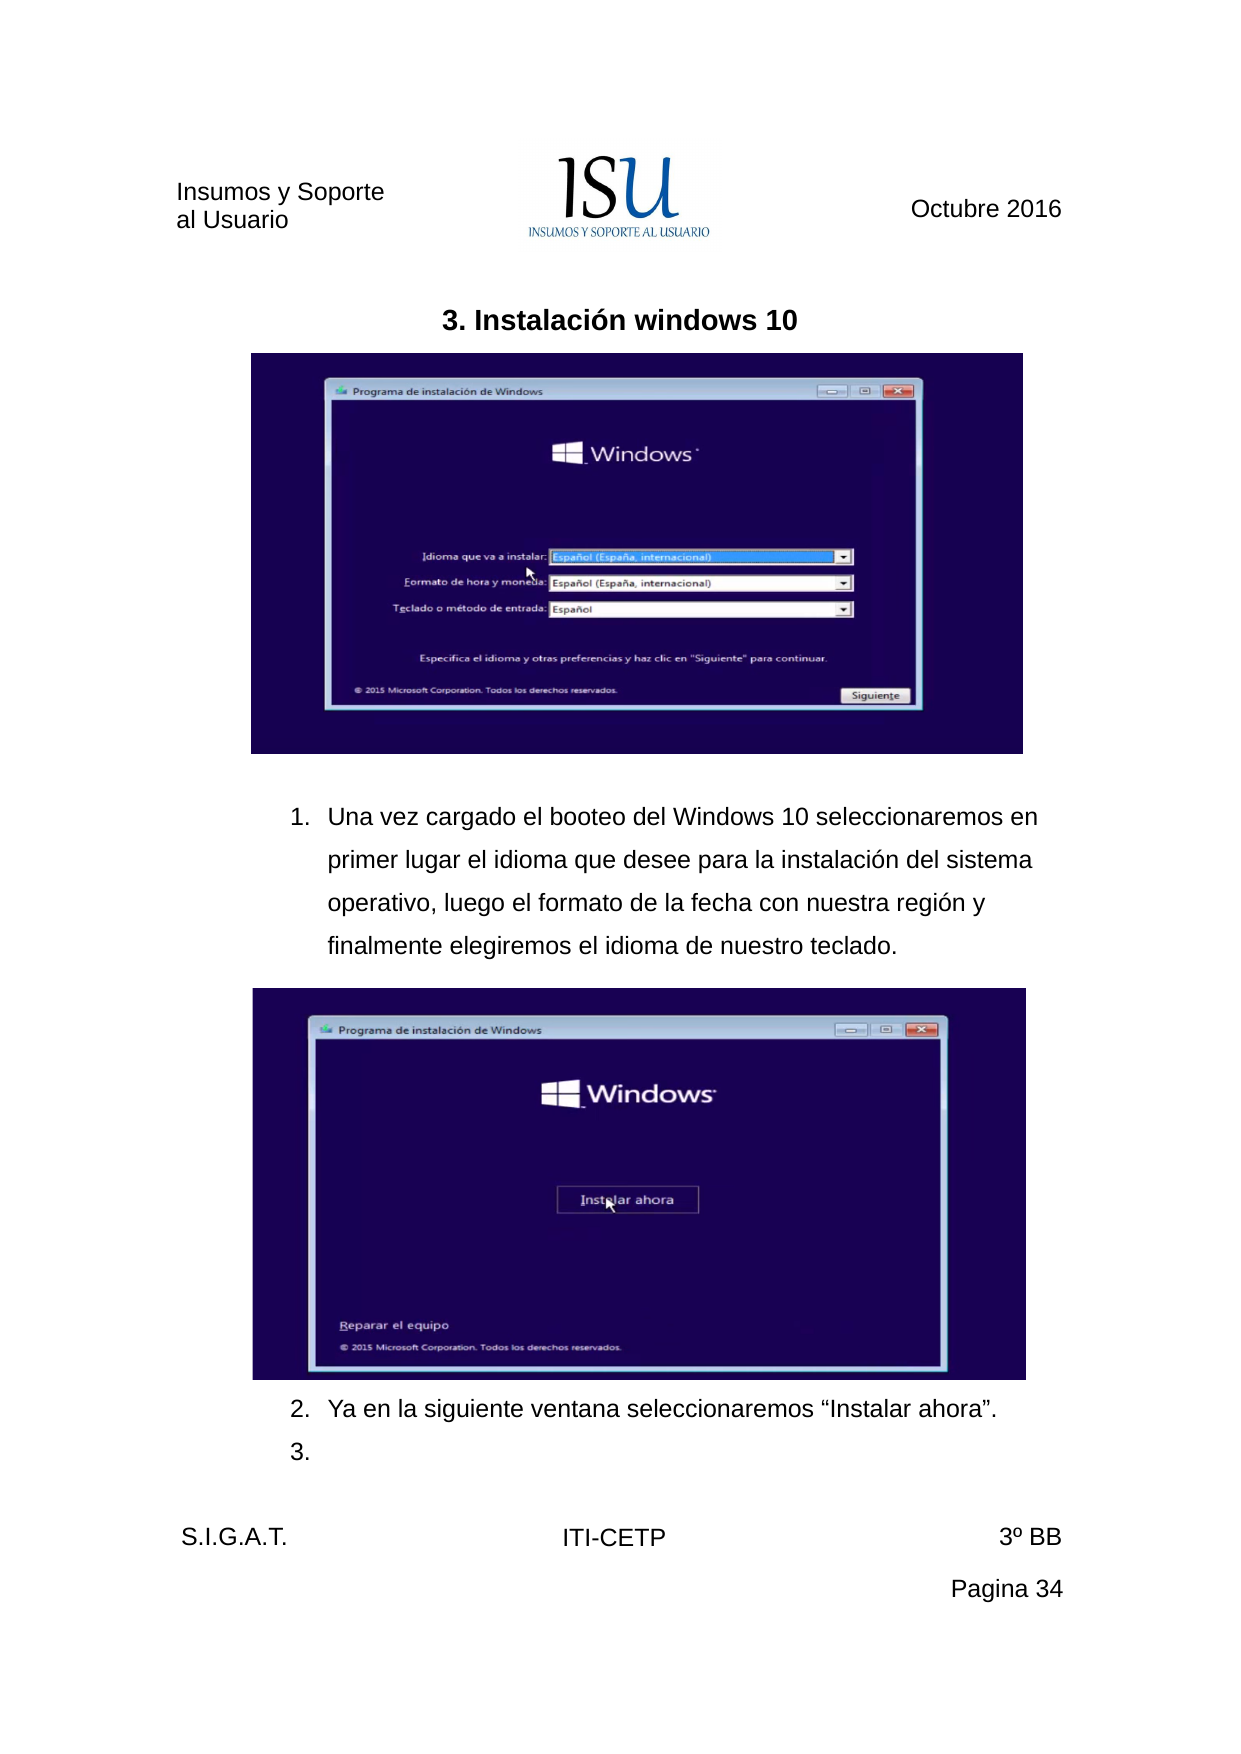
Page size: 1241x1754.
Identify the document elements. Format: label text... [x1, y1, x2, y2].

list Ya en la siguiente ventana seleccionaremos “Instalar ahora”. [290, 974, 1063, 1422]
list Una vez cargado el booteo del Windows 10 seleccionaremos en primer lugar el idioma que desee para la instalación del sistema operativo, luego el formato de la fecha con nuestra región y finalmente elegiremos el idioma de nuestro teclado. [290, 802, 1063, 960]
text 3. Instalación windows 10 [177, 303, 1063, 336]
picture [517, 138, 723, 252]
picture [251, 353, 1023, 754]
